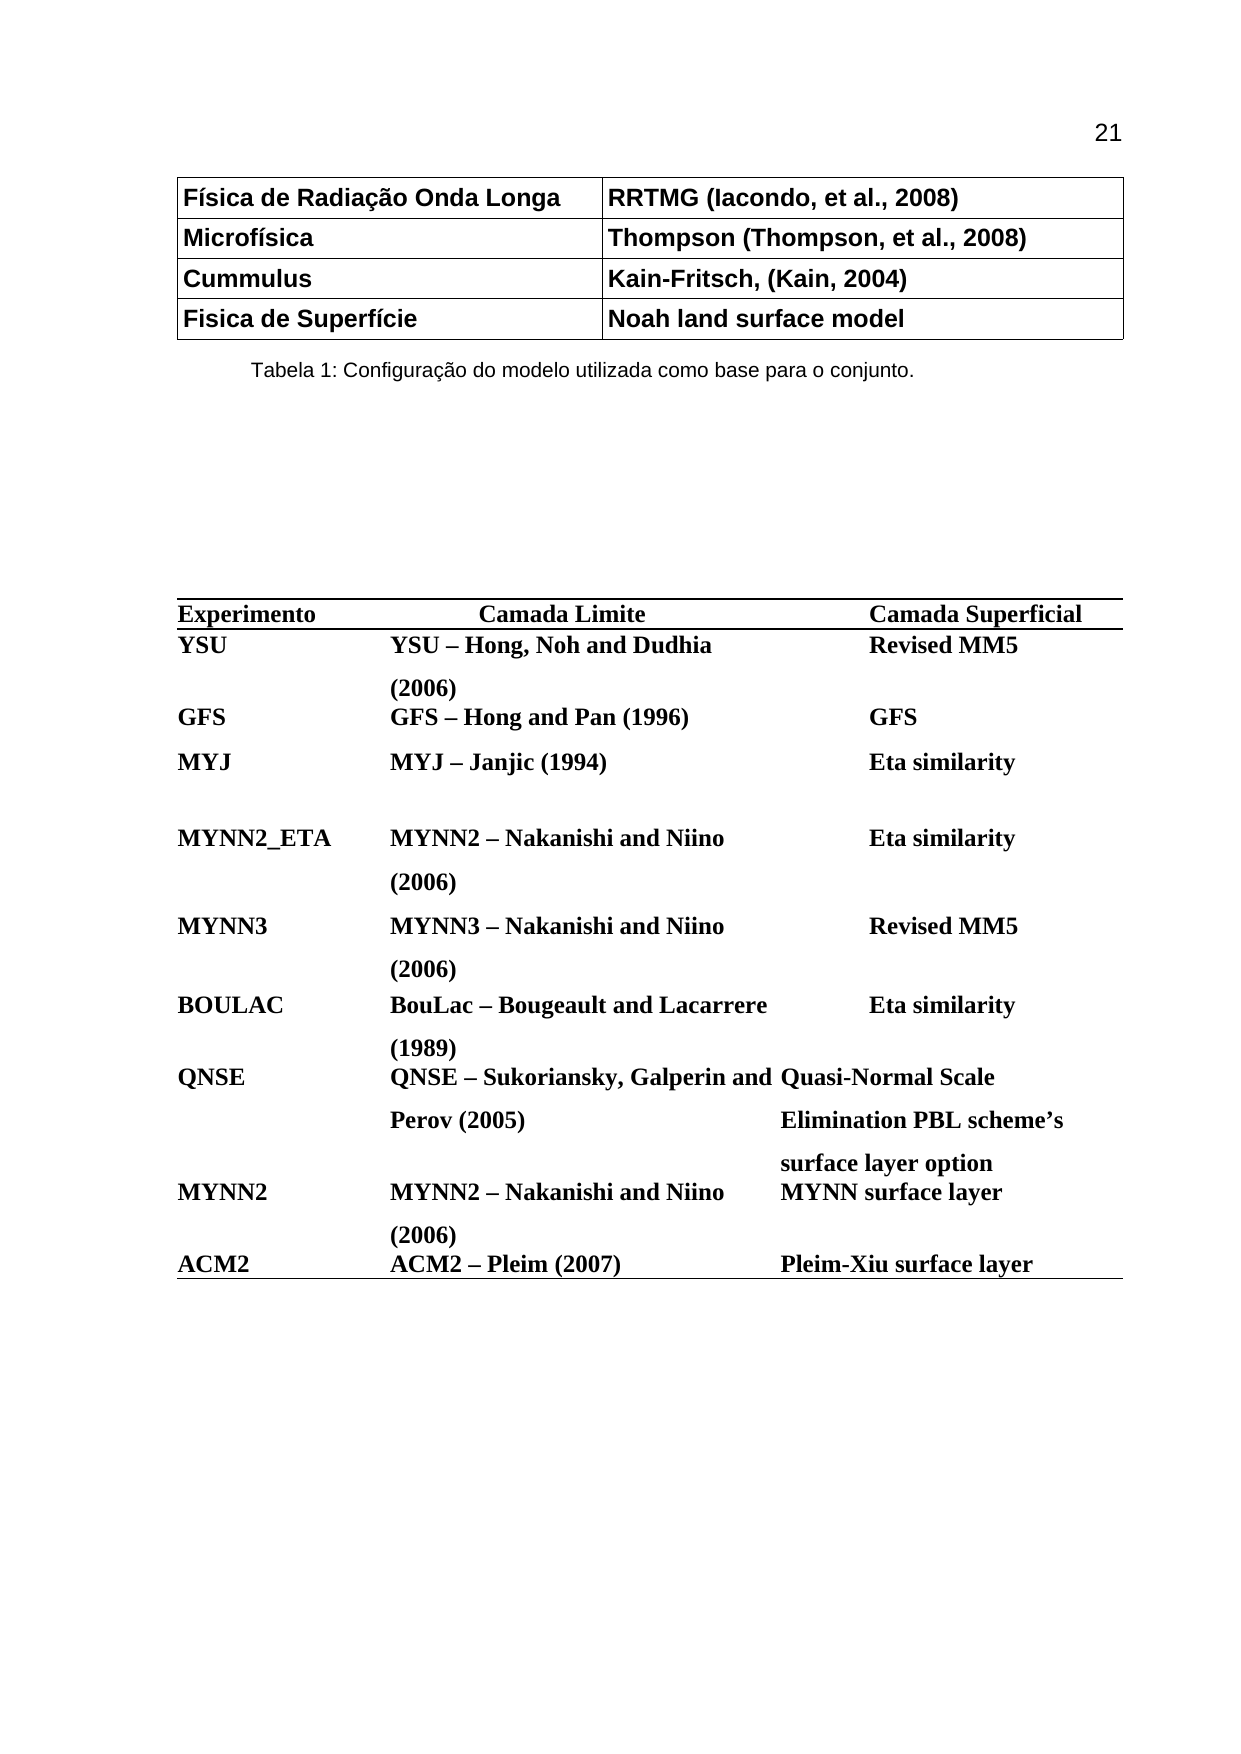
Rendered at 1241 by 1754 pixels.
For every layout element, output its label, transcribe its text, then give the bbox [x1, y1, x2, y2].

table_cell Eta similarity [780, 824, 1122, 911]
table_cell GFS – Hong and Pan (1996) [390, 702, 780, 747]
table_cell MYNN2 [177, 1177, 390, 1249]
table_cell YSU – Hong, Noh and Dudhia (2006) [390, 630, 780, 702]
table_cell Quasi-Normal Scale Elimination PBL scheme’s surface layer option [780, 1062, 1122, 1177]
table_cell GFS [780, 702, 1122, 747]
table_cell Revised MM5 [780, 911, 1122, 990]
table_cell RRTMG (Iacondo, et al., 2008) [603, 178, 1123, 217]
table_cell YSU [177, 630, 390, 702]
table_cell BOULAC [177, 990, 390, 1062]
table_header Experimento [177, 600, 390, 628]
table_cell MYNN2 – Nakanishi and Niino (2006) [390, 824, 780, 911]
table_header Camada Superficial [780, 600, 1122, 628]
table_cell Revised MM5 [780, 630, 1122, 702]
table_cell MYJ [177, 747, 390, 823]
table_cell ACM2 [177, 1249, 390, 1278]
table_cell Eta similarity [780, 747, 1122, 823]
table_cell MYNN3 – Nakanishi and Niino (2006) [390, 911, 780, 990]
table_cell Kain-Fritsch, (Kain, 2004) [603, 259, 1123, 298]
table_cell MYNN2_ETA [177, 824, 390, 911]
table_cell QNSE – Sukoriansky, Galperin and Perov (2005) [390, 1062, 780, 1177]
table_cell Cummulus [178, 259, 602, 298]
table_cell Microfísica [178, 219, 602, 258]
table_cell MYNN3 [177, 911, 390, 990]
table_cell MYNN2 – Nakanishi and Niino (2006) [390, 1177, 780, 1249]
table_cell MYNN surface layer [780, 1177, 1122, 1249]
table_cell BouLac – Bougeault and Lacarrere (1989) [390, 990, 780, 1062]
table_cell Física de Radiação Onda Longa [178, 178, 602, 217]
table_cell Thompson (Thompson, et al., 2008) [603, 219, 1123, 258]
table_header Camada Limite [390, 600, 780, 628]
table_cell QNSE [177, 1062, 390, 1177]
table_cell ACM2 – Pleim (2007) [390, 1249, 780, 1278]
text Tabela 1: Configuração do modelo utilizada como base para o conjunto. [177, 340, 1122, 382]
table_cell MYJ – Janjic (1994) [390, 747, 780, 823]
table_cell Noah land surface model [603, 299, 1123, 338]
table_cell GFS [177, 702, 390, 747]
table_cell Pleim-Xiu surface layer [780, 1249, 1122, 1278]
table_cell Fisica de Superfície [178, 299, 602, 338]
table_cell Eta similarity [780, 990, 1122, 1062]
